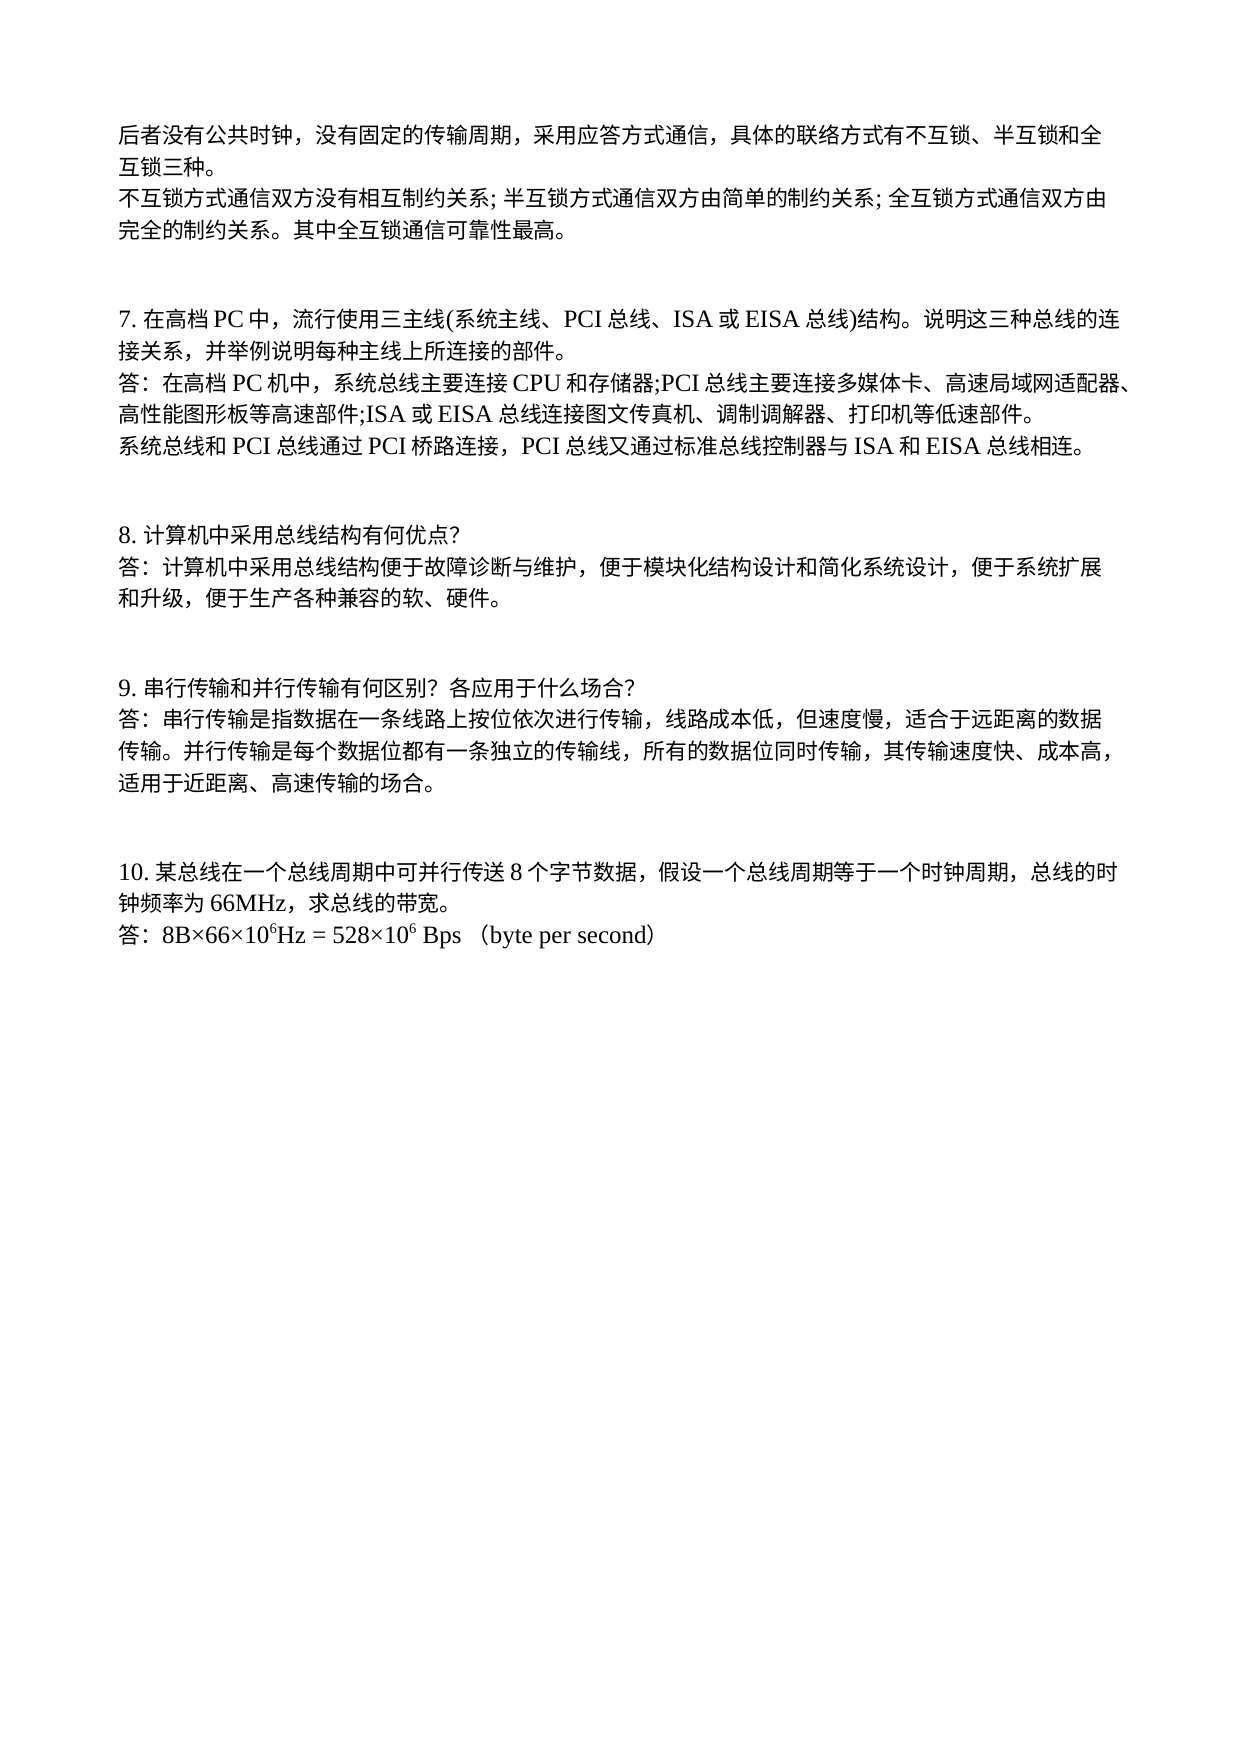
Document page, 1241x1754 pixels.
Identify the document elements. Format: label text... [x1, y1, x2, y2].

text 答：串行传输是指数据在一条线路上按位依次进行传输，线路成本低，但速度慢，适合于远距离的数据传输。并行传输是每个数据位都有一条独立的传输线，所有的数据位同时传输，其传输速度快、成本高，适用于近距离、高速传输的场合。 [118, 702, 1122, 797]
text 不互锁方式通信双方没有相互制约关系; 半互锁方式通信双方由简单的制约关系; 全互锁方式通信双方由完全的制约关系。其中全互锁通信可靠性最高。 [118, 181, 1122, 245]
text 答：计算机中采用总线结构便于故障诊断与维护，便于模块化结构设计和简化系统设计，便于系统扩展和升级，便于生产各种兼容的软、硬件。 [118, 550, 1122, 613]
text 答：在高档PC机中，系统总线主要连接CPU和存储器;PCI总线主要连接多媒体卡、高速局域网适配器、高性能图形板等高速部件;ISA或EISA总线连接图文传真机、调制调解器、打印机等低速部件。 [118, 366, 1122, 429]
text 后者没有公共时钟，没有固定的传输周期，采用应答方式通信，具体的联络方式有不互锁、半互锁和全互锁三种。 [118, 118, 1122, 181]
text 8. 计算机中采用总线结构有何优点？ [118, 518, 1122, 550]
text 9. 串行传输和并行传输有何区别？各应用于什么场合？ [118, 671, 1122, 702]
text 答：8B×66×106Hz = 528×106 Bps （byte per second） [118, 918, 1122, 950]
text 10. 某总线在一个总线周期中可并行传送8个字节数据，假设一个总线周期等于一个时钟周期，总线的时钟频率为66MHz，求总线的带宽。 [118, 855, 1122, 918]
text 7. 在高档PC中，流行使用三主线(系统主线、PCI总线、ISA或EISA总线)结构。说明这三种总线的连接关系，并举例说明每种主线上所连接的部件。 [118, 302, 1122, 366]
text 系统总线和PCI总线通过PCI桥路连接，PCI总线又通过标准总线控制器与ISA和EISA总线相连。 [118, 429, 1122, 461]
